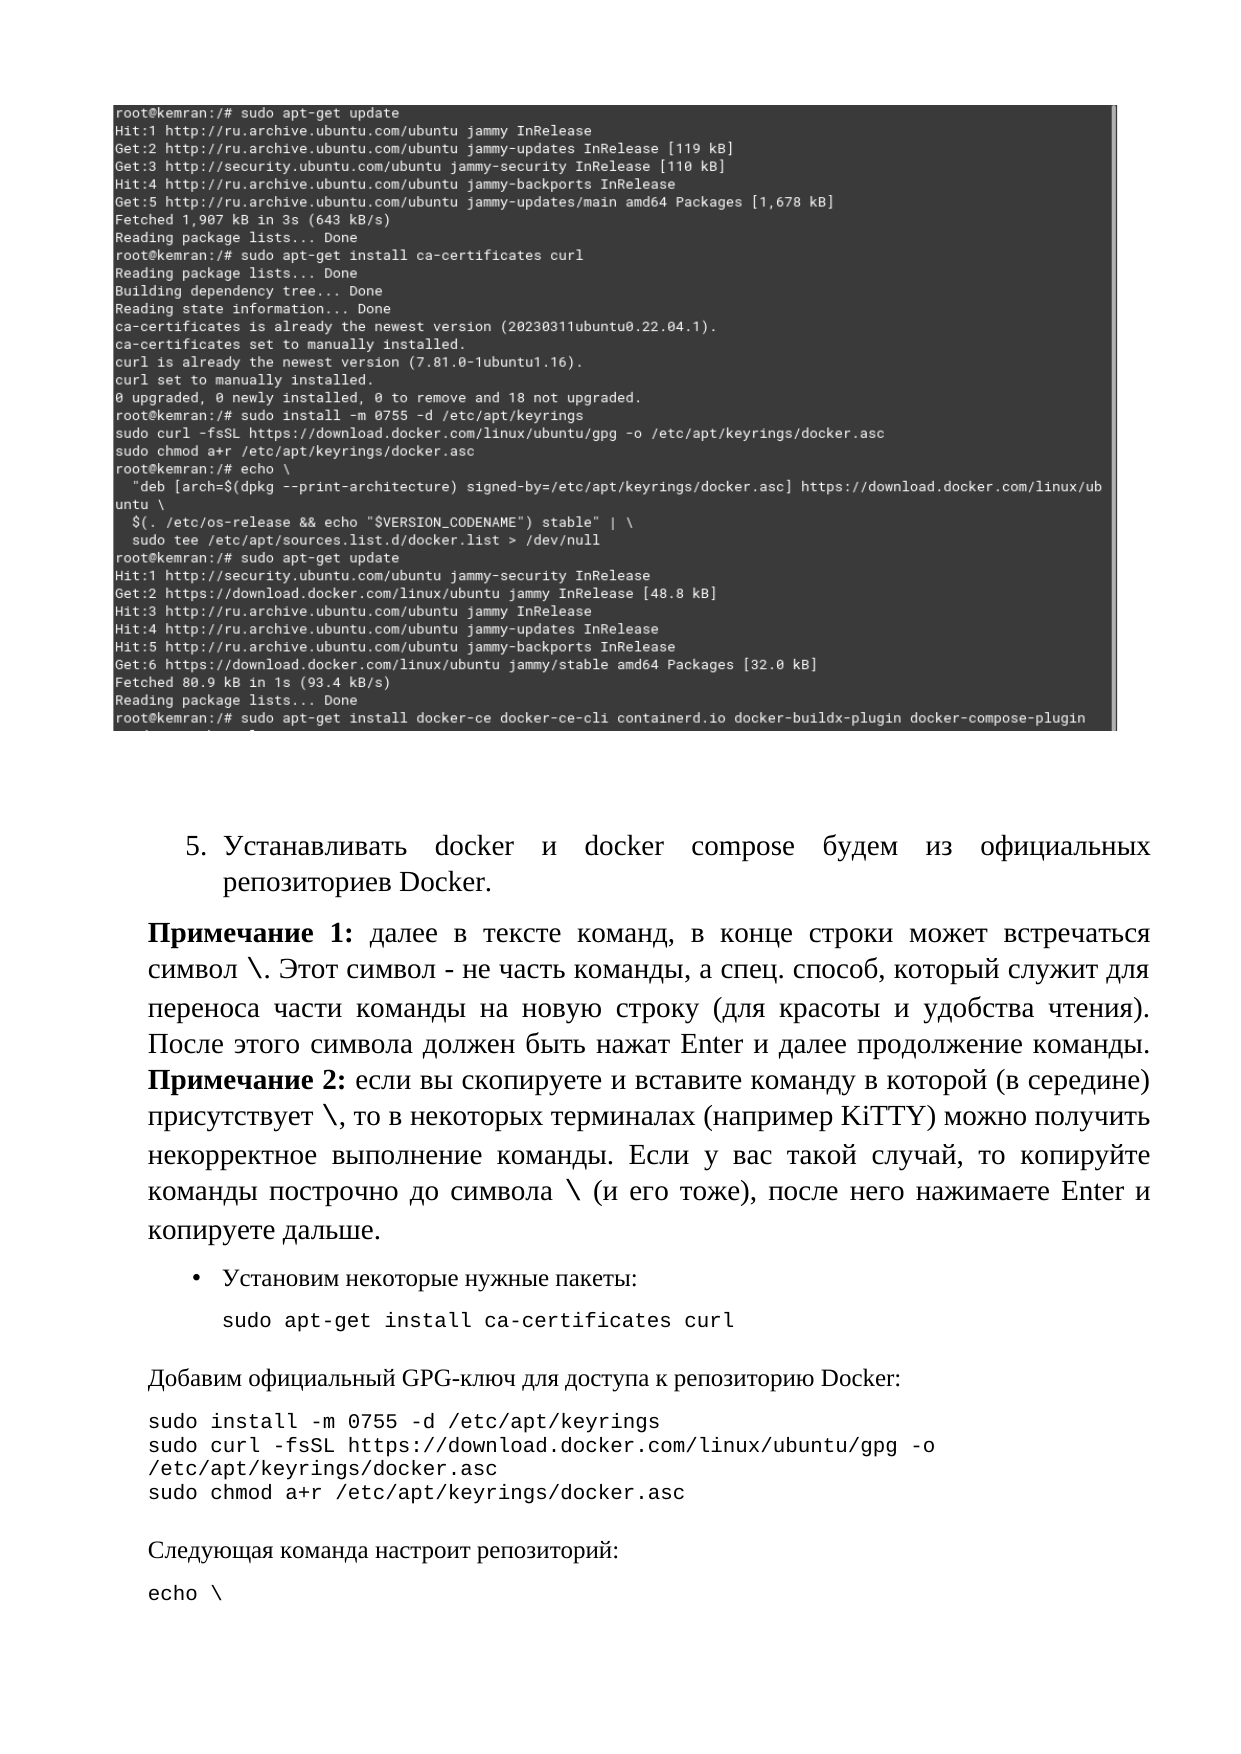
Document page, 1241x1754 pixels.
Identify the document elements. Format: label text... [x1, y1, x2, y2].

text Добавим официальный GPG-ключ для доступа к репозиторию Docker: [148, 1363, 1152, 1392]
list Устанавливать docker и docker compose будем из официальных репозиториев Docker. [185, 828, 1152, 898]
text sudo chmod a+r /etc/apt/keyrings/docker.asc [148, 1482, 1152, 1506]
picture [113, 105, 1118, 731]
text Следующая команда настроит репозиторий: [148, 1535, 1152, 1564]
text Примечание 1: далее в тексте команд, в конце строки может встречаться символ \. Этот символ - не часть команды, а спец. способ, который служит для переноса части команды на новую строку (для красоты и удобства чтения). После этого символа должен быть нажат Enter и далее продолжение команды. Примечание 2: если вы скопируете и вставите команду в которой (в середине) присутствует \, то в некоторых терминалах (например KiTTY) можно получить некорректное выполнение команды. Если у вас такой случай, то копируйте команды построчно до символа \ (и его тоже), после него нажимаете Enter и копируете дальше. [148, 915, 1152, 1245]
text sudo curl -fsSL https://download.docker.com/linux/ubuntu/gpg -o /etc/apt/keyrings/docker.asc [148, 1434, 1152, 1482]
text echo \ [148, 1583, 1152, 1606]
text sudo install -m 0755 -d /etc/apt/keyrings [148, 1411, 1152, 1434]
list Установим некоторые нужные пакеты: [192, 1263, 1152, 1291]
list sudo apt-get install ca-certificates curl [192, 1310, 1152, 1334]
